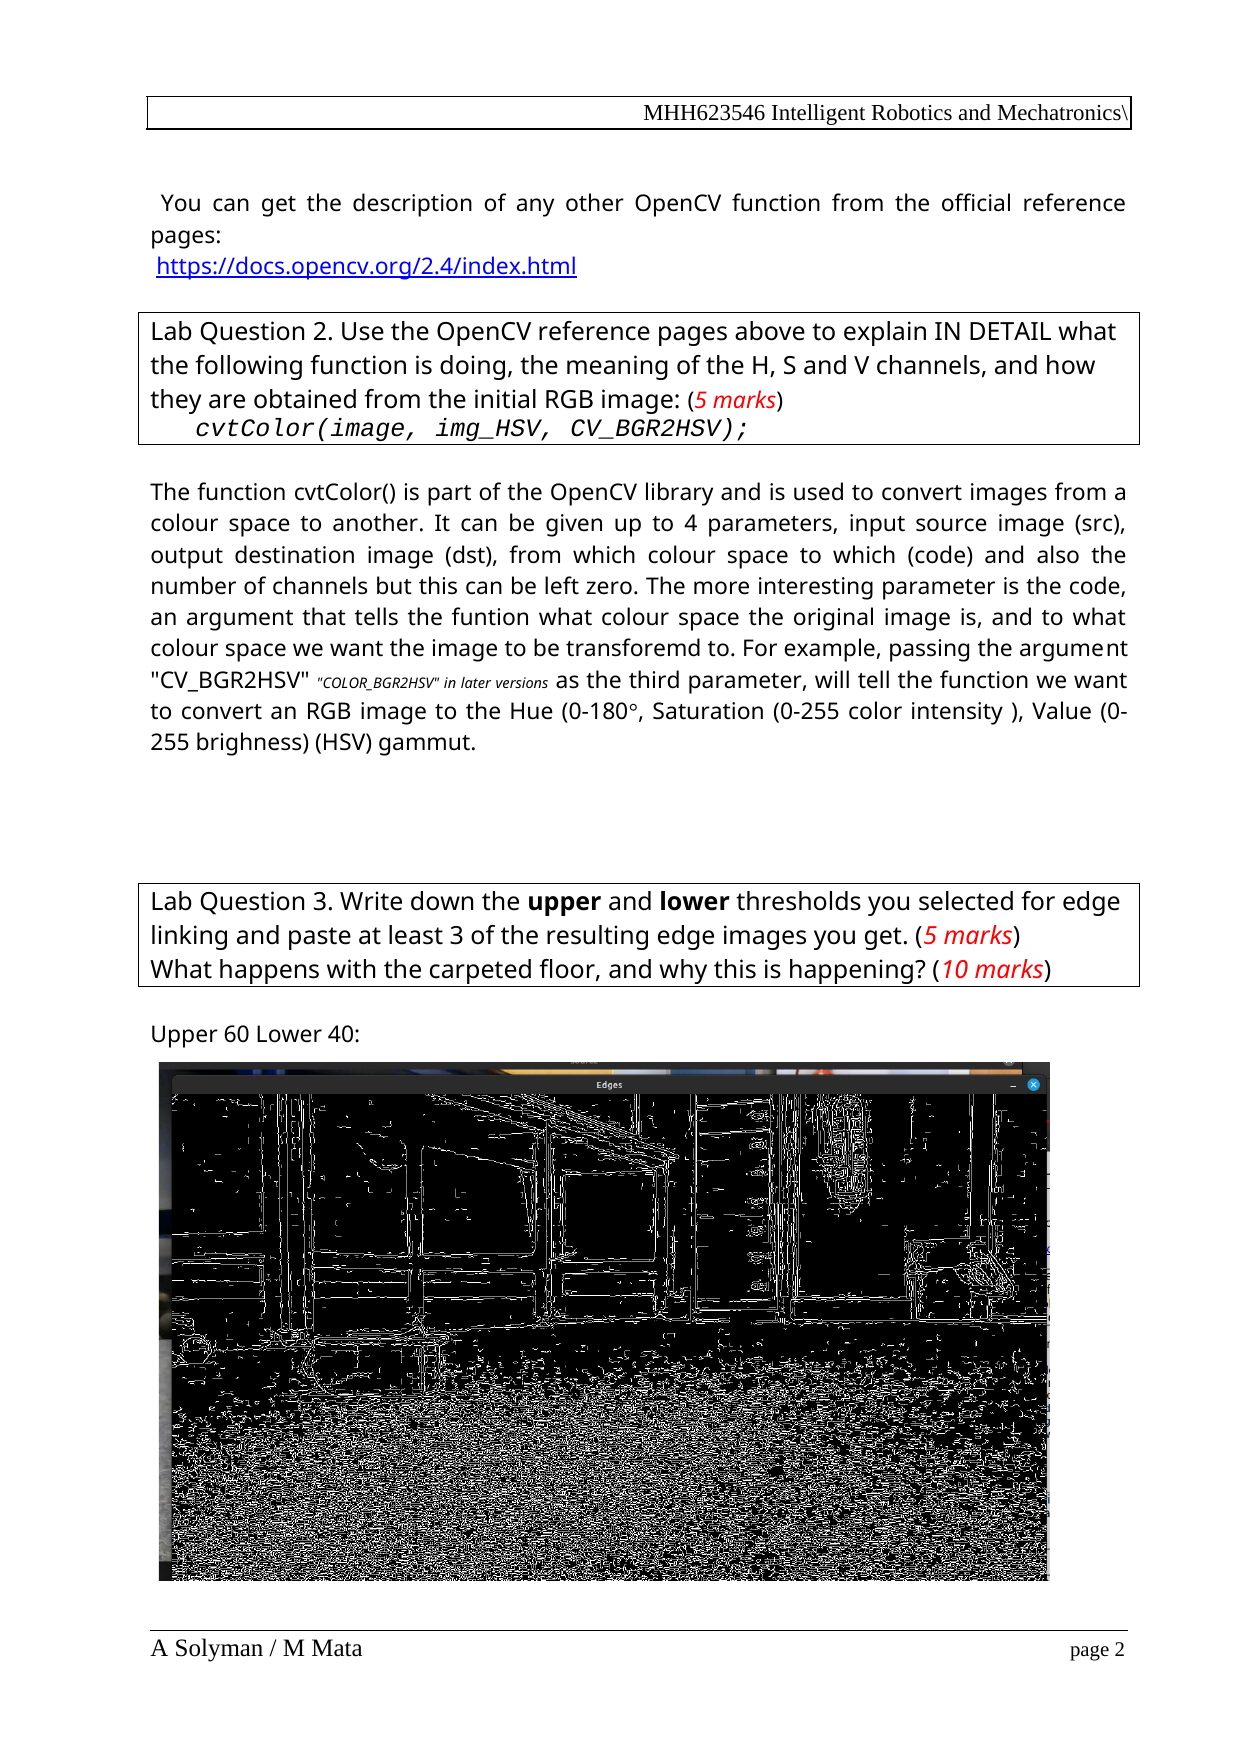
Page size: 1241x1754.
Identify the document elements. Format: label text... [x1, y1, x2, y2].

picture [158, 1062, 239, 1270]
table_header Lab Question 3. Write down the upper and lower thresholds you selected for edge linking and paste at least 3 of the resulting edge images you get. (5 marks) What happens with the carpeted floor, and why this is happening? (10 marks) [139, 884, 1139, 986]
text Upper 60 Lower 40: [150, 1018, 1128, 1049]
text You can get the description of any other OpenCV function from the official reference pages: [150, 187, 1128, 250]
table_header Lab Question 2. Use the OpenCV reference pages above to explain IN DETAIL what the following function is doing, the meaning of the H, S and V channels, and how they are obtained from the initial RGB image: (5 marks) cvtColor(image, img_HSV, CV_BGR2HSV); [139, 313, 1139, 444]
text The function cvtColor() is part of the OpenCV library and is used to convert images from a colour space to another. It can be given up to 4 parameters, input source image (src), output destination image (dst), from which colour space to which (code) and also the number of channels but this can be left zero. The more interesting parameter is the code, an argument that tells the funtion what colour space the original image is, and to what colour space we want the image to be transforemd to. For example, passing the argument "CV_BGR2HSV" "COLOR_BGR2HSV" in later versions as the third parameter, will tell the function we want to convert an RGB image to the Hue (0-180°, Saturation (0-255 color intensity ), Value (0-255 brighness) (HSV) gammut. [150, 476, 1128, 757]
text https://docs.opencv.org/2.4/index.html [150, 250, 1128, 281]
